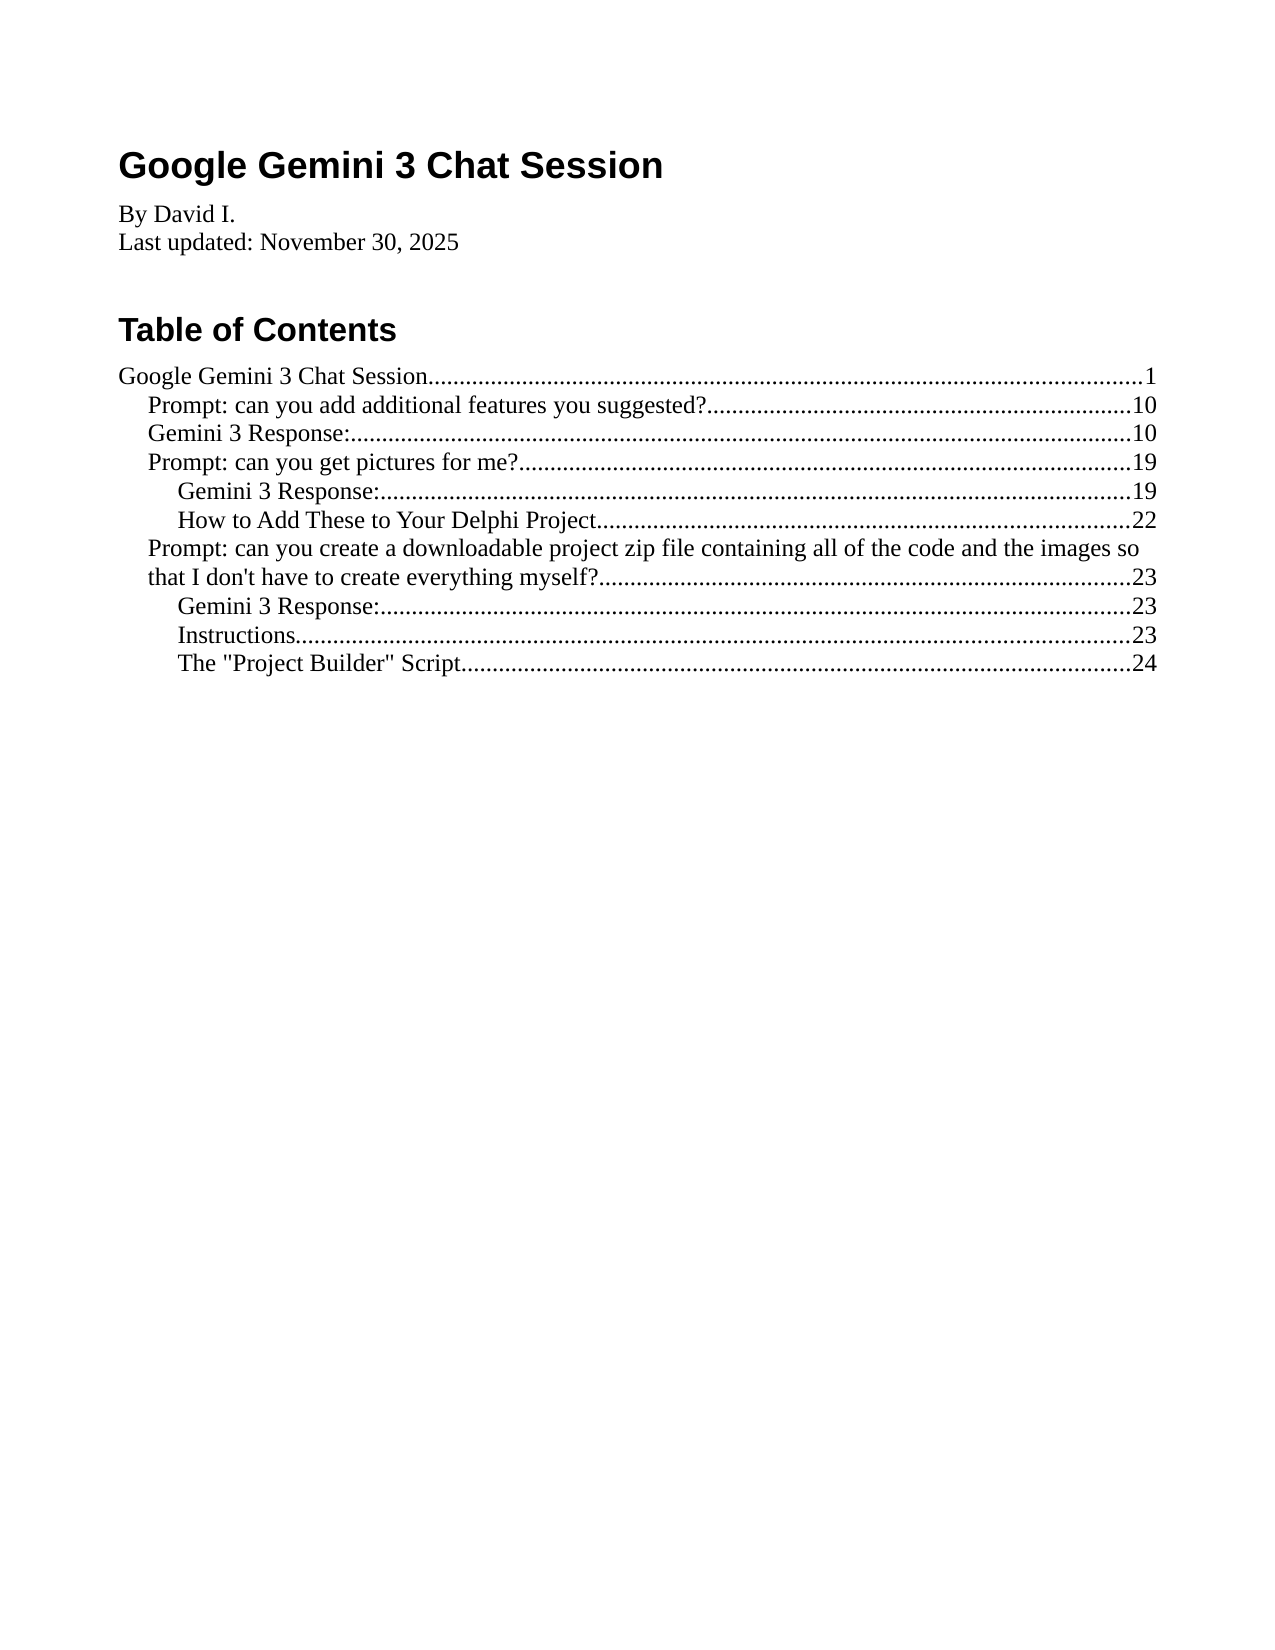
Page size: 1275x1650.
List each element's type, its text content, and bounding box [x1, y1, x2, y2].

subtitle Table of Contents [118, 310, 1157, 348]
text Instructions 23 [177, 620, 1157, 648]
text Gemini 3 Response: 23 [177, 591, 1157, 620]
text Prompt: can you get pictures for me? 19 [148, 447, 1157, 476]
text The "Project Builder" Script 24 [177, 648, 1157, 677]
text Last updated: November 30, 2025 [118, 227, 1157, 256]
text How to Add These to Your Delphi Project 22 [177, 505, 1157, 533]
text Prompt: can you add additional features you suggested? 10 [148, 390, 1157, 418]
text Gemini 3 Response: 10 [148, 418, 1157, 447]
text By David I. [118, 199, 1157, 227]
text Google Gemini 3 Chat Session 1 [118, 361, 1157, 390]
text Prompt: can you create a downloadable project zip file containing all of the code and the images so that I don't have to create everything myself? 23 [148, 533, 1157, 591]
text Gemini 3 Response: 19 [177, 476, 1157, 505]
subtitle Google Gemini 3 Chat Session [118, 143, 1157, 186]
